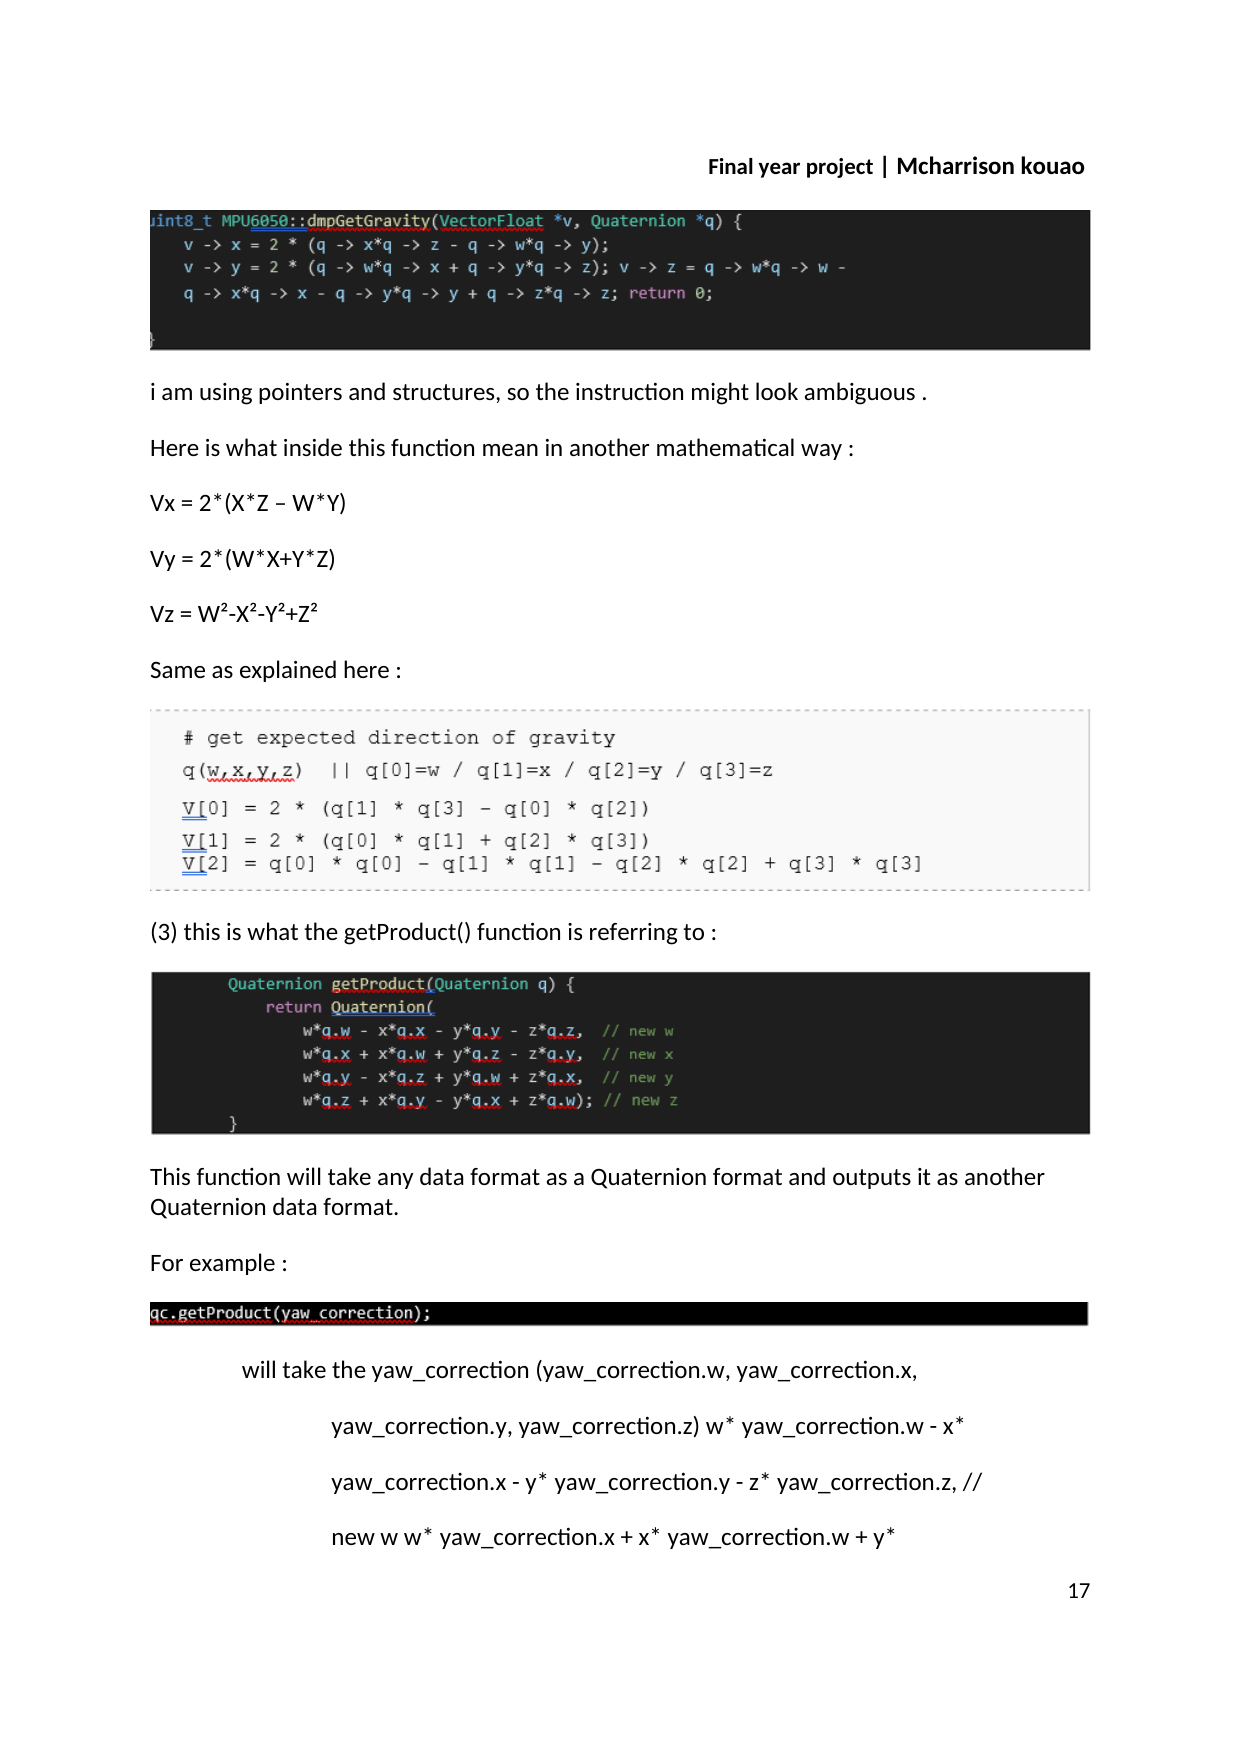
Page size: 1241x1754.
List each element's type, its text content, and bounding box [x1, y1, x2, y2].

text Vz = W²-X²-Y²+Z² [150, 599, 1090, 629]
text will take the yaw_correction (yaw_correction.w, yaw_correction.x, yaw_correction.y, yaw_correction.z) w* yaw_correction.w - x* yaw_correction.x - y* yaw_correction.y - z* yaw_correction.z, // new w w* yaw_correction.x + x* yaw_correction.w + y* [242, 1354, 988, 1552]
text Vx = 2*(X*Z – W*Y) [150, 488, 1090, 518]
picture [150, 1302, 1091, 1330]
text Here is what inside this function mean in another mathematical way : [150, 432, 1090, 463]
text Vy = 2*(W*X+Y*Z) [150, 543, 1090, 574]
text For example : [150, 1247, 1090, 1277]
text Same as explained here : [150, 654, 1090, 685]
picture [150, 709, 1091, 891]
text (3) this is what the getProduct() function is referring to : [150, 916, 1090, 946]
picture [150, 210, 1091, 352]
text i am using pointers and structures, so the instruction might look ambiguous . [150, 377, 1090, 407]
text This function will take any data format as a Quaternion format and outputs it as another Quaternion data format. [150, 1161, 1090, 1222]
picture [150, 971, 1091, 1136]
